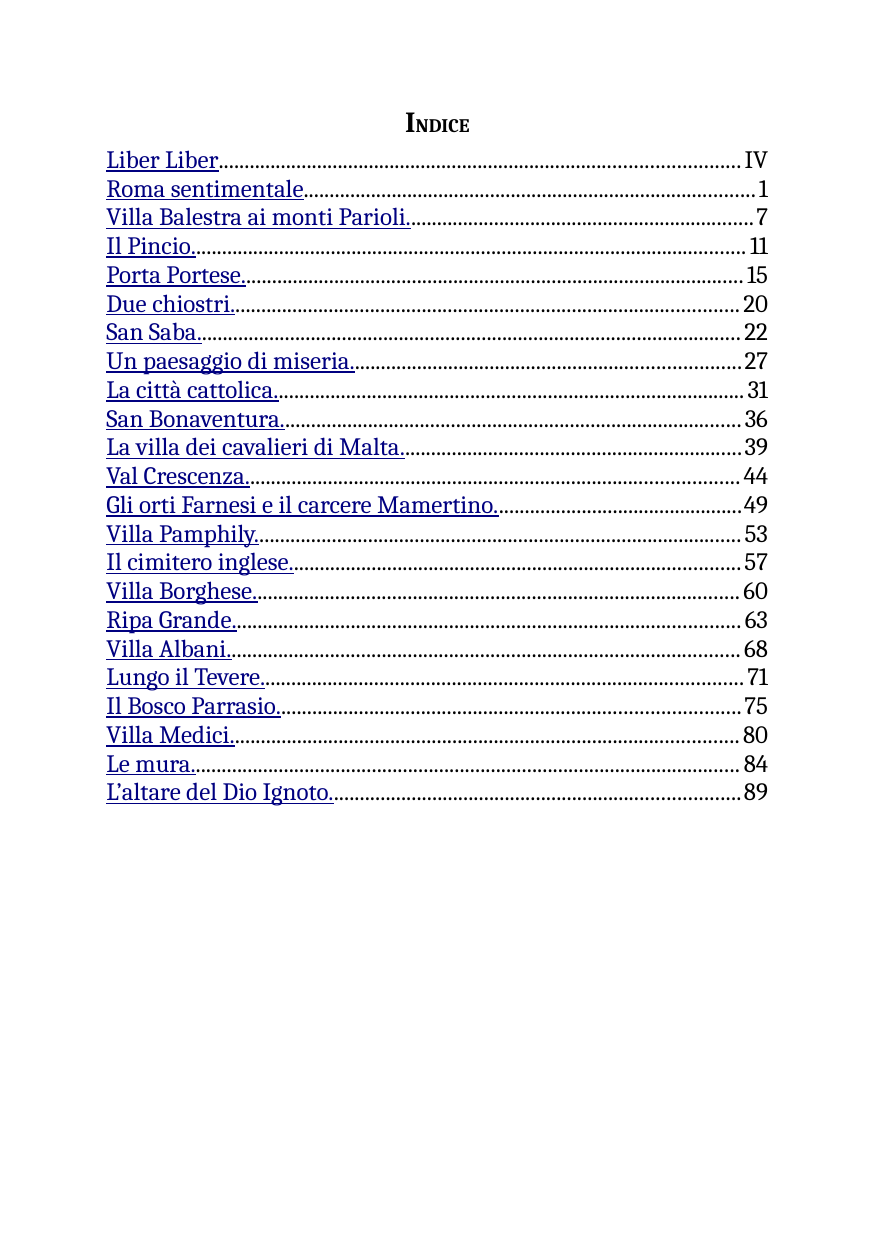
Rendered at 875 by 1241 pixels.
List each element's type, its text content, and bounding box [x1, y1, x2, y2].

text Villa Balestra ai monti Parioli. 7 [106, 203, 768, 232]
text San Saba. 22 [106, 318, 768, 347]
text Le mura. 84 [106, 749, 768, 778]
text Villa Pamphily. 53 [106, 519, 768, 548]
text Un paesaggio di miseria. 27 [106, 347, 768, 376]
text Villa Medici. 80 [106, 721, 768, 749]
subtitle Indice [106, 106, 768, 140]
text Lungo il Tevere. 71 [106, 663, 768, 692]
text Villa Borghese. 60 [106, 577, 768, 606]
text Val Crescenza. 44 [106, 462, 768, 491]
text Liber Liber IV [106, 146, 768, 174]
text Roma sentimentale 1 [106, 174, 768, 203]
text Ripa Grande. 63 [106, 606, 768, 634]
text La villa dei cavalieri di Malta. 39 [106, 433, 768, 462]
text Il cimitero inglese. 57 [106, 548, 768, 577]
text L’altare del Dio Ignoto. 89 [106, 778, 768, 807]
text Gli orti Farnesi e il carcere Mamertino. 49 [106, 491, 768, 519]
text La città cattolica. 31 [106, 376, 768, 404]
text Villa Albani. 68 [106, 634, 768, 663]
text San Bonaventura. 36 [106, 404, 768, 433]
text Il Pincio. 11 [106, 232, 768, 261]
text Porta Portese. 15 [106, 261, 768, 289]
text Il Bosco Parrasio. 75 [106, 692, 768, 721]
text Due chiostri. 20 [106, 289, 768, 318]
